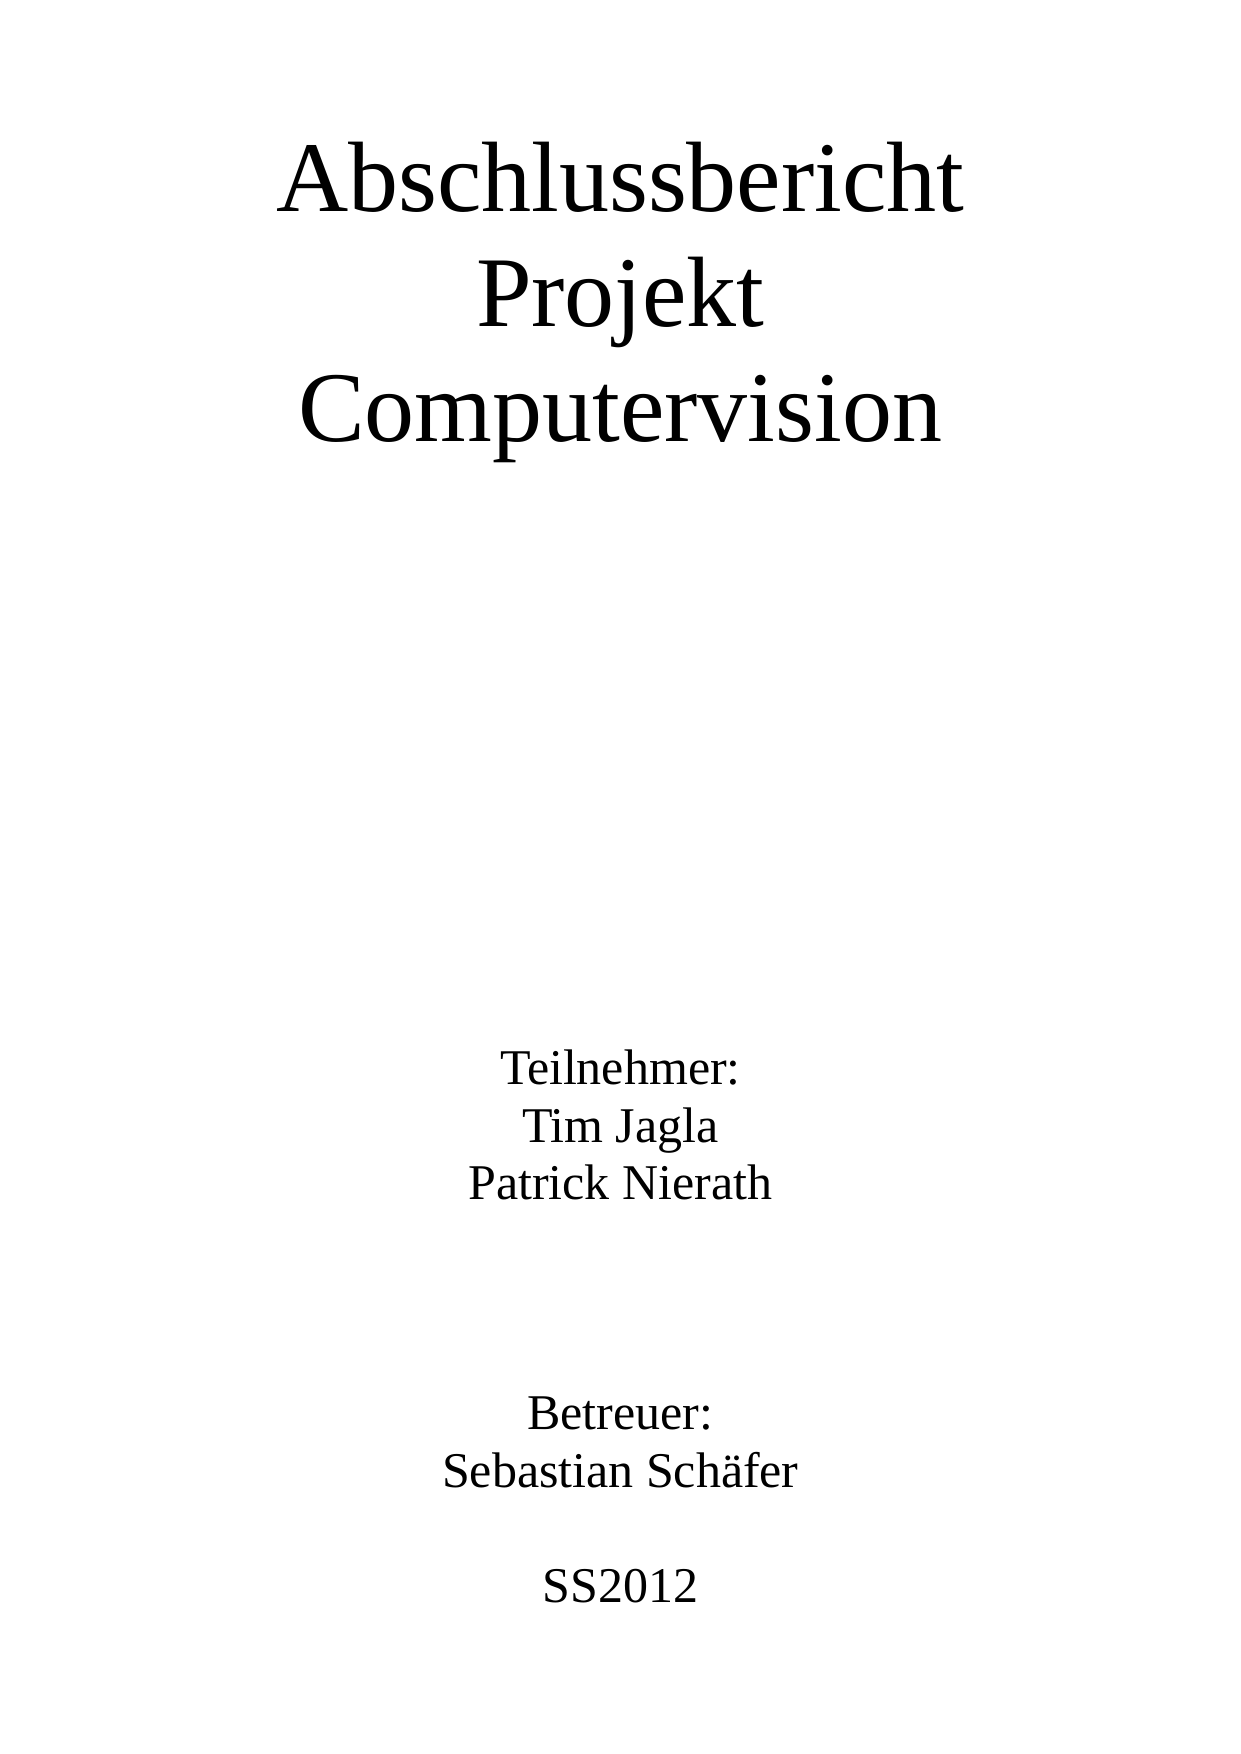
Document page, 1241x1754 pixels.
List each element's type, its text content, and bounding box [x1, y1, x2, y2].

text Betreuer: [118, 1383, 1122, 1441]
text Projekt [118, 233, 1122, 348]
text Teilnehmer: [118, 1038, 1122, 1096]
text Patrick Nierath [118, 1153, 1122, 1211]
text Tim Jagla [118, 1096, 1122, 1153]
text Computervision [118, 348, 1122, 463]
text Abschlussbericht [118, 118, 1122, 233]
text SS2012 [118, 1556, 1122, 1613]
text Sebastian Schäfer [118, 1441, 1122, 1498]
